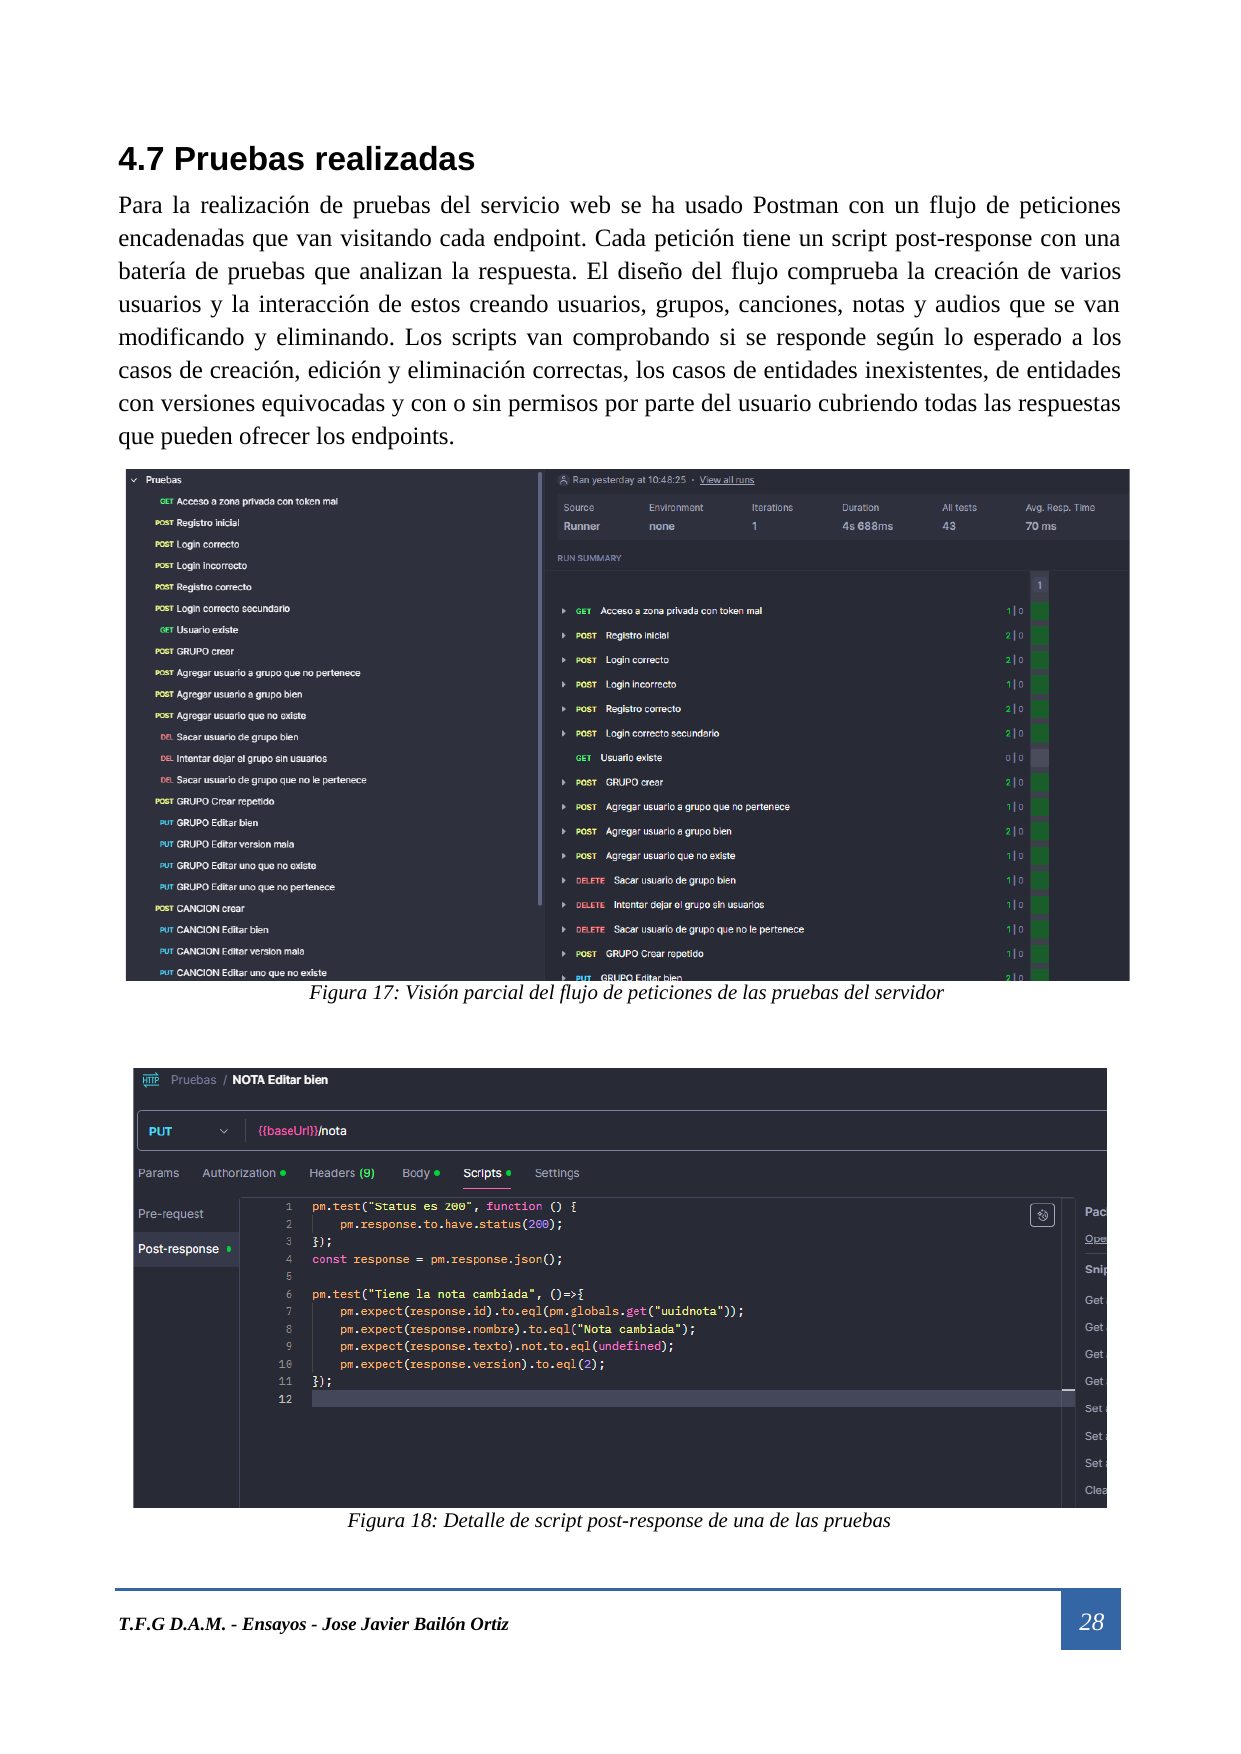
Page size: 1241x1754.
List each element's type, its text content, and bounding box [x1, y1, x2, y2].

text Figura 17: Visión parcial del flujo de peticiones de las pruebas del servidor [126, 981, 1130, 1004]
picture [125, 469, 1130, 981]
text Figura 18: Detalle de script post-response de una de las pruebas [118, 1069, 1122, 1532]
picture [133, 1068, 1107, 1508]
subtitle 4.7 Pruebas realizadas [118, 139, 1122, 177]
text Para la realización de pruebas del servicio web se ha usado Postman con un flujo de peticiones encadenadas que van visitando cada endpoint. Cada petición tiene un script post-response con una batería de pruebas que analizan la respuesta. El diseño del flujo comprueba la creación de varios usuarios y la interacción de estos creando usuarios, grupos, canciones, notas y audios que se van modificando y eliminando. Los scripts van comprobando si se responde según lo esperado a los casos de creación, edición y eliminación correctas, los casos de entidades inexistentes, de entidades con versiones equivocadas y con o sin permisos por parte del usuario cubriendo todas las respuestas que pueden ofrecer los endpoints. [118, 190, 1122, 450]
